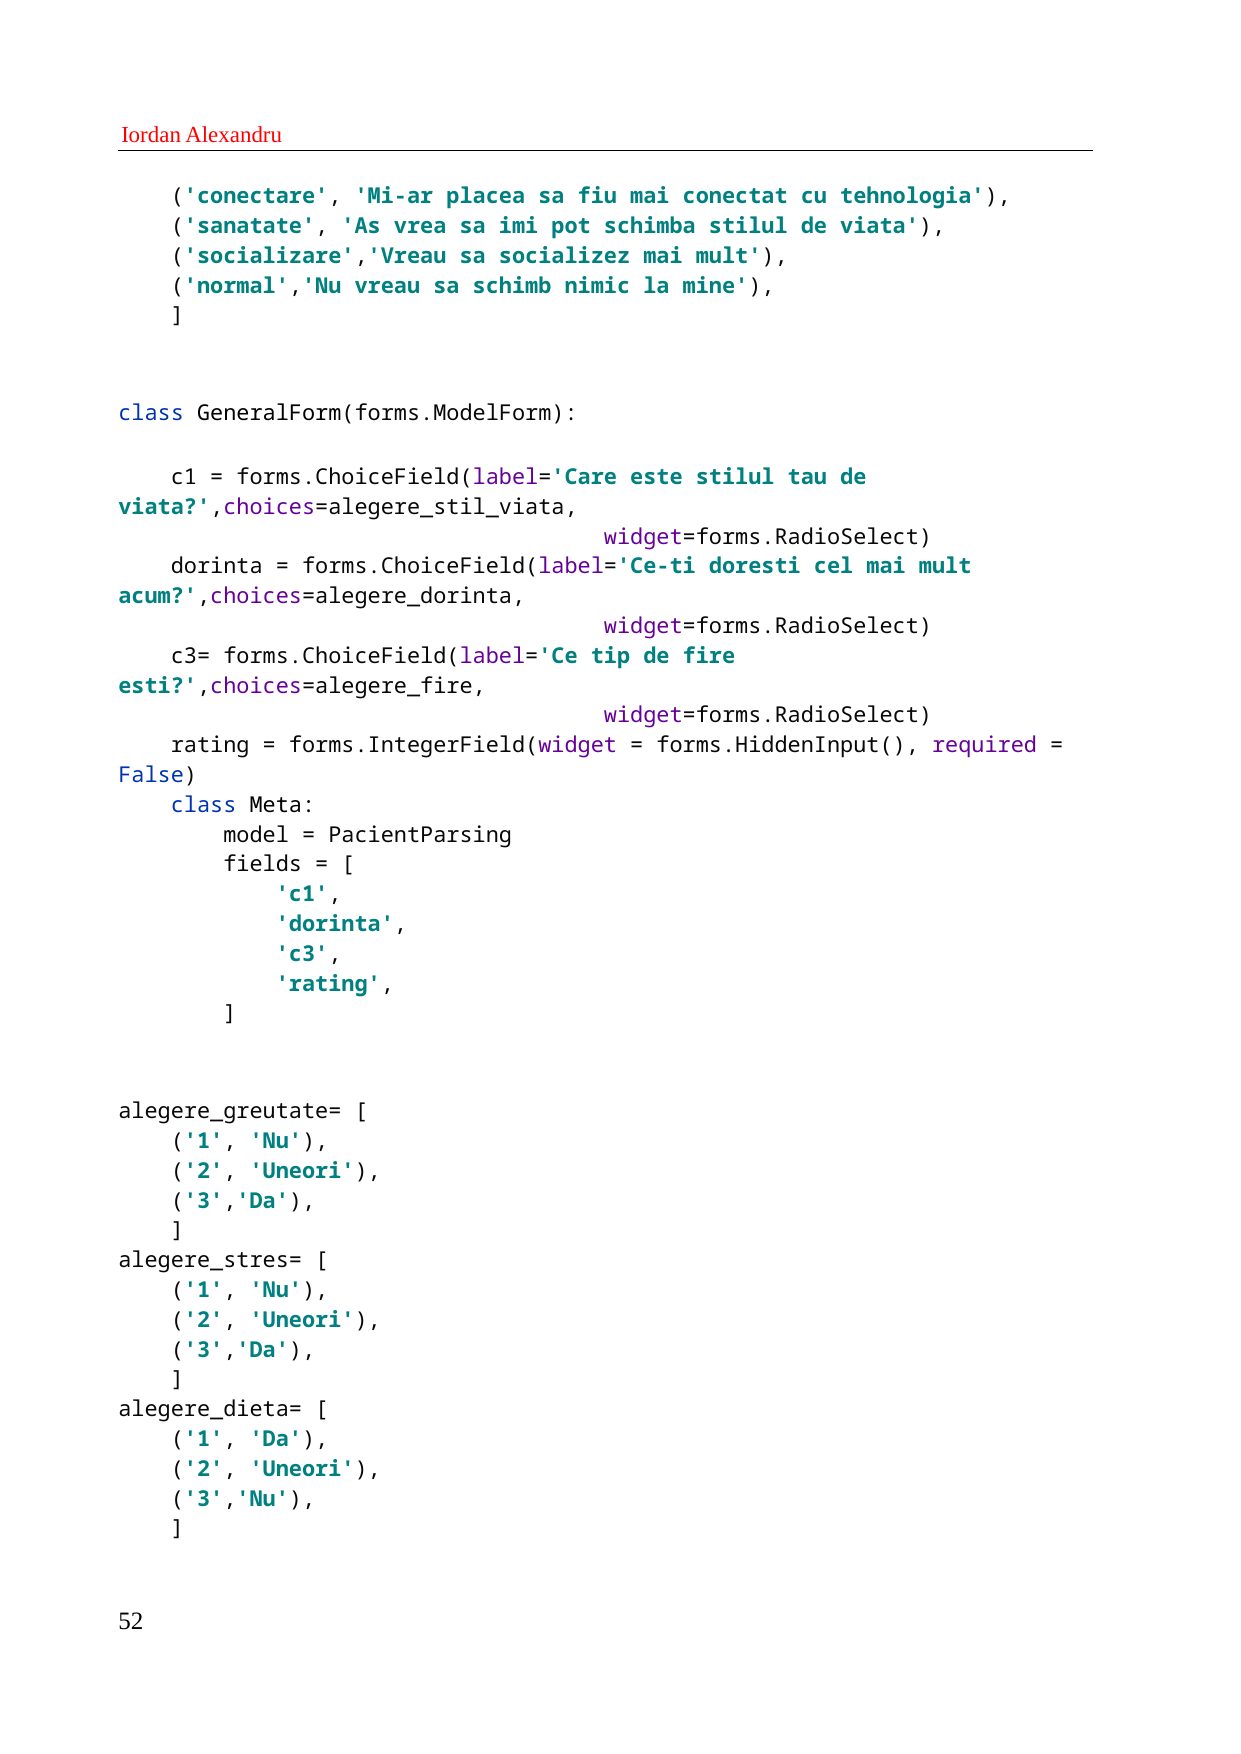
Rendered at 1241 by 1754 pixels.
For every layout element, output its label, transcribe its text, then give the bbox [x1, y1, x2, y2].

text ('conectare', 'Mi-ar placea sa fiu mai conectat cu tehnologia'), ('sanatate', 'As vrea sa imi pot schimba stilul de viata'), ('socializare','Vreau sa socializez mai mult'), ('normal','Nu vreau sa schimb nimic la mine'), ] class GeneralForm(forms.ModelForm): c1 = forms.ChoiceField(label='Care este stilul tau de viata?',choices=alegere_stil_viata, widget=forms.RadioSelect) dorinta = forms.ChoiceField(label='Ce-ti doresti cel mai mult acum?',choices=alegere_dorinta, widget=forms.RadioSelect) c3= forms.ChoiceField(label='Ce tip de fire esti?',choices=alegere_fire, widget=forms.RadioSelect) rating = forms.IntegerField(widget = forms.HiddenInput(), required = False) class Meta: model = PacientParsing fields = [ 'c1', 'dorinta', 'c3', 'rating', ] alegere_greutate= [ ('1', 'Nu'), ('2', 'Uneori'), ('3','Da'), ] alegere_stres= [ ('1', 'Nu'), ('2', 'Uneori'), ('3','Da'), ] alegere_dieta= [ ('1', 'Da'), ('2', 'Uneori'), ('3','Nu'), ] [118, 180, 1093, 1576]
